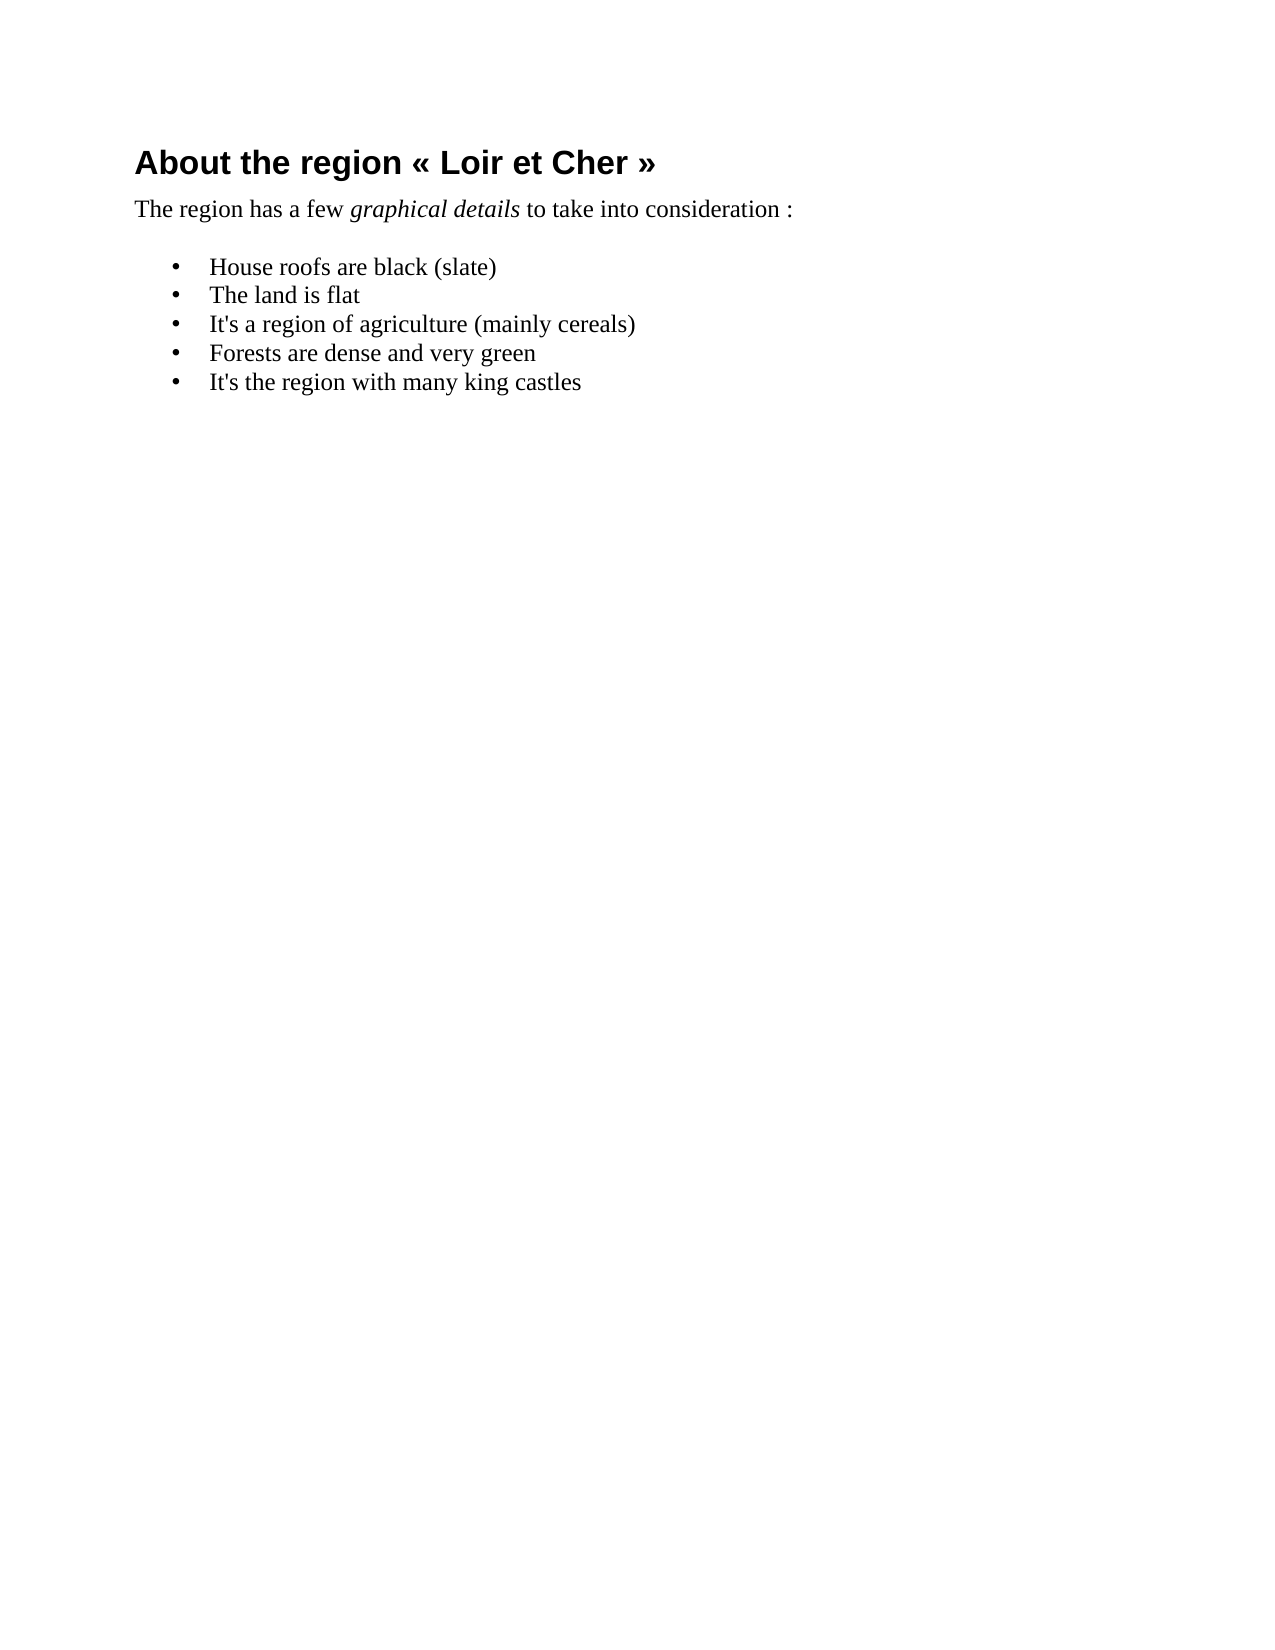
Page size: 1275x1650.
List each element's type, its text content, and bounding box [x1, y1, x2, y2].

list It's a region of agriculture (mainly cereals) [172, 309, 1157, 338]
list It's the region with many king castles [172, 367, 1157, 396]
list House roofs are black (slate) [172, 252, 1157, 281]
text The region has a few graphical details to take into consideration : [134, 194, 1157, 223]
subtitle About the region « Loir et Cher » [134, 143, 1157, 182]
list The land is flat [172, 281, 1157, 309]
list Forests are dense and very green [172, 338, 1157, 367]
